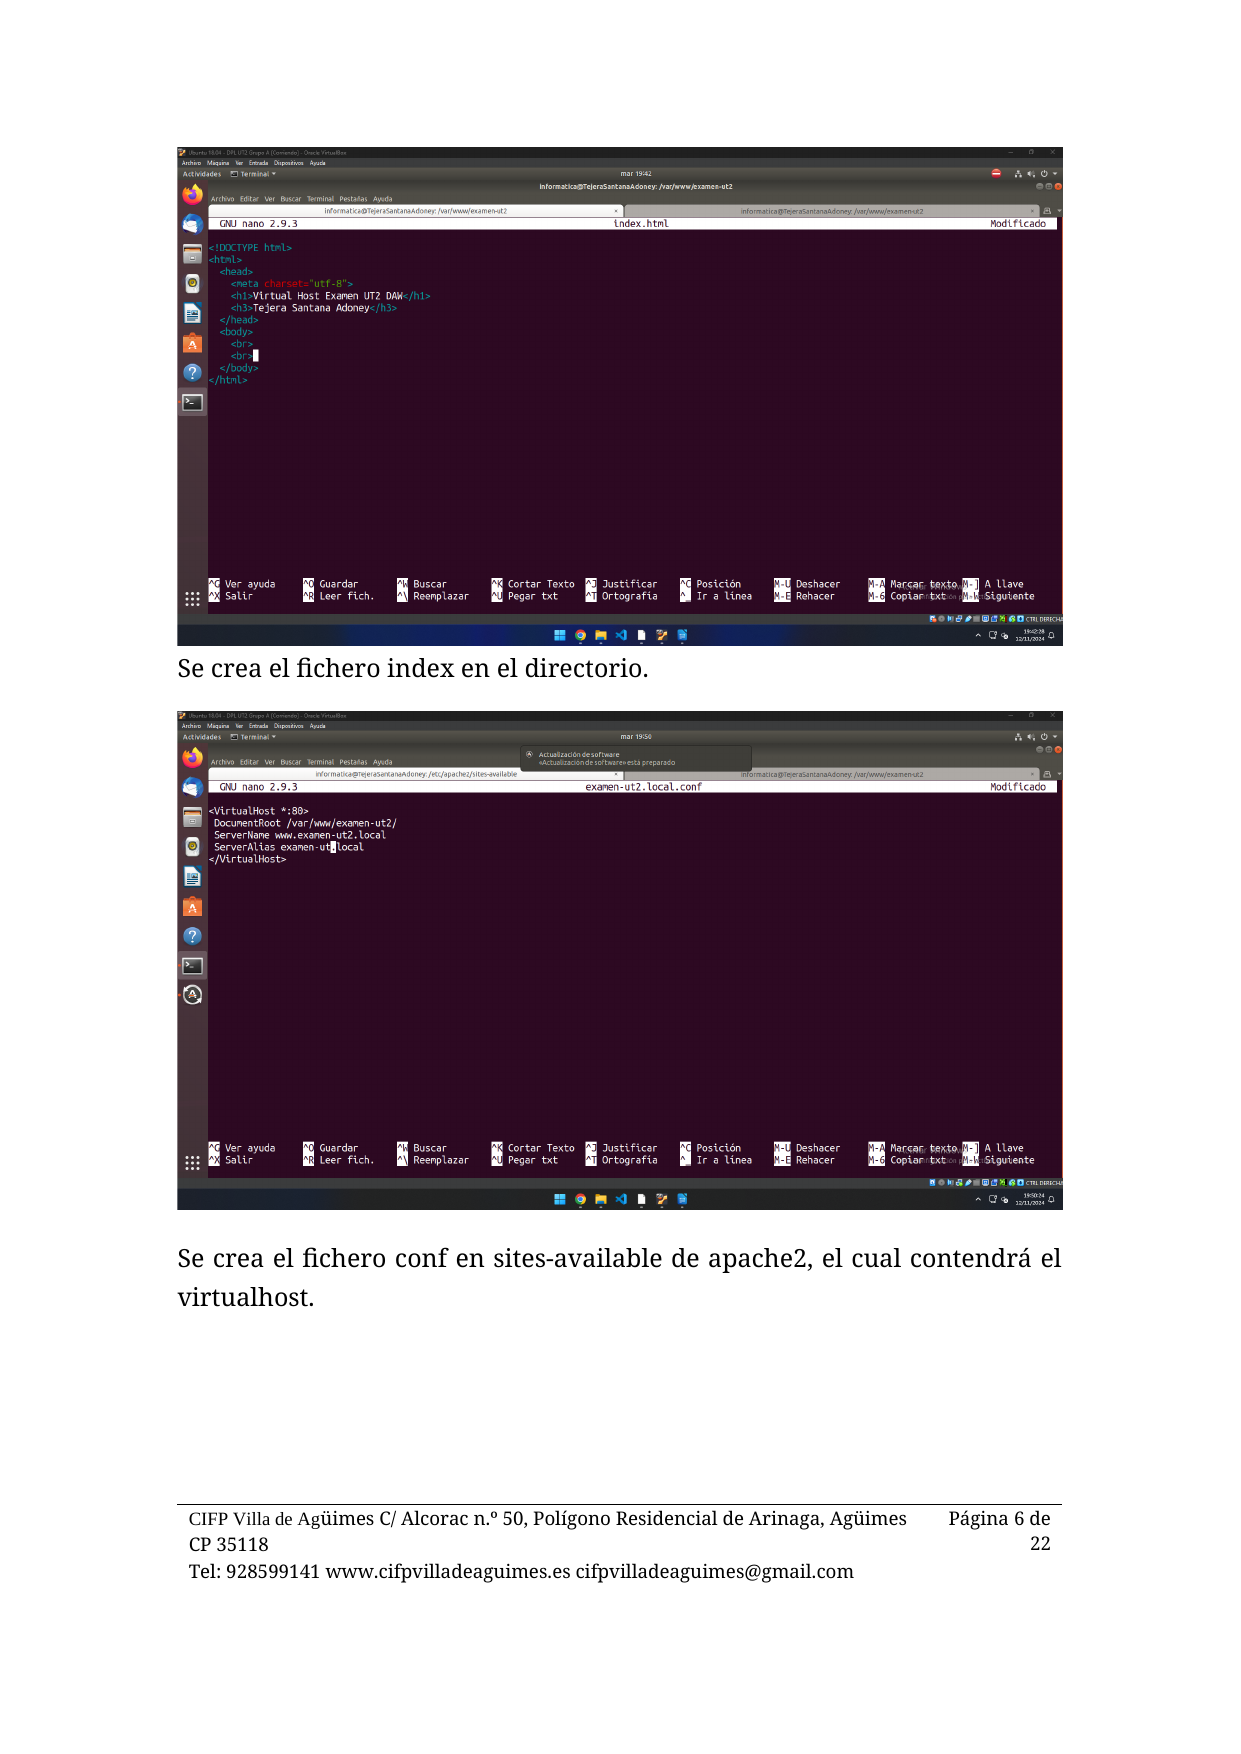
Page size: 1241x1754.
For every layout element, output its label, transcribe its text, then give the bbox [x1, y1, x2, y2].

text Se crea el fichero index en el directorio. [177, 646, 1063, 685]
picture [177, 147, 1063, 646]
text Se crea el fichero conf en sites-available de apache2, el cual contendrá el virtualhost. [177, 1210, 1063, 1313]
picture [177, 711, 1063, 1210]
